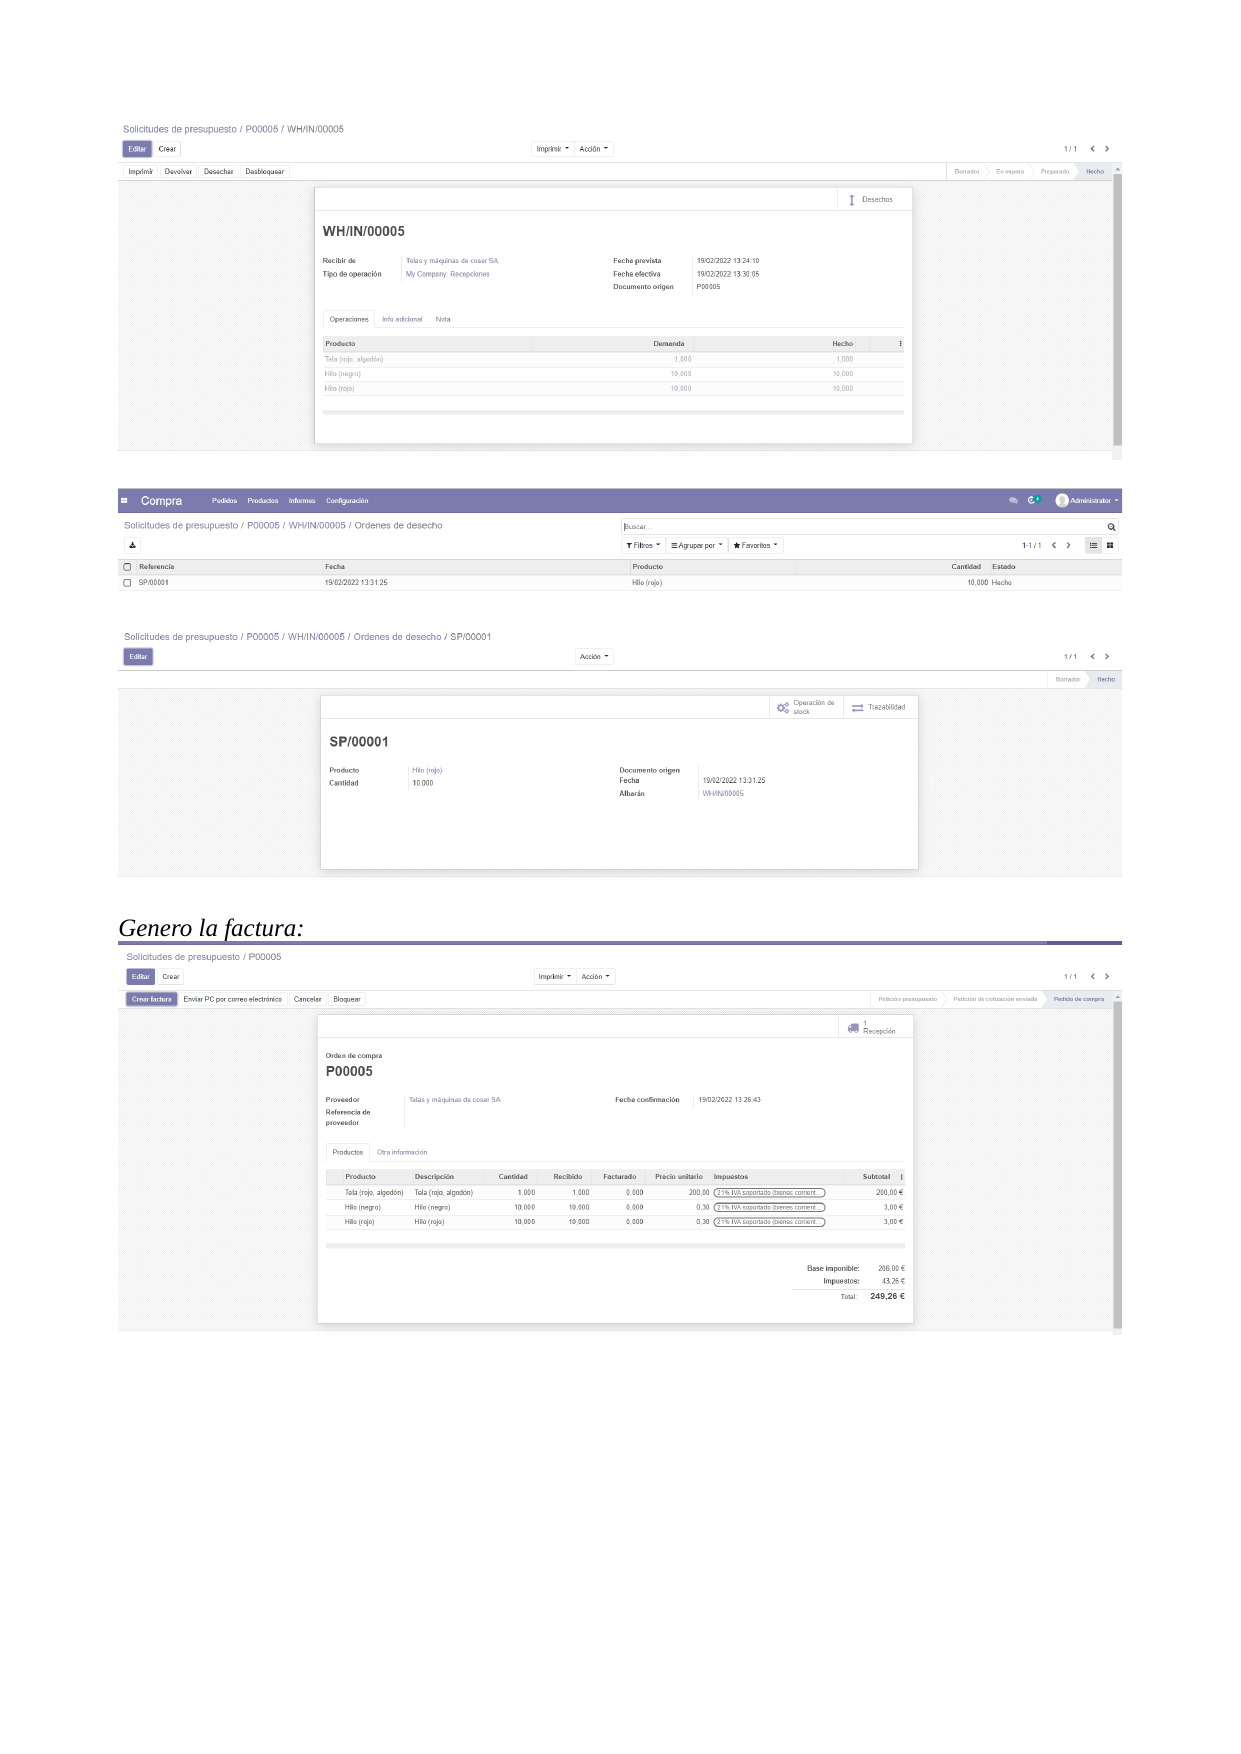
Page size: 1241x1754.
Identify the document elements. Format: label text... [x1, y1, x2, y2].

picture [118, 625, 1123, 885]
picture [118, 488, 1123, 597]
picture [118, 118, 1123, 460]
picture [118, 941, 1123, 1335]
text Genero la factura: [118, 913, 1122, 941]
